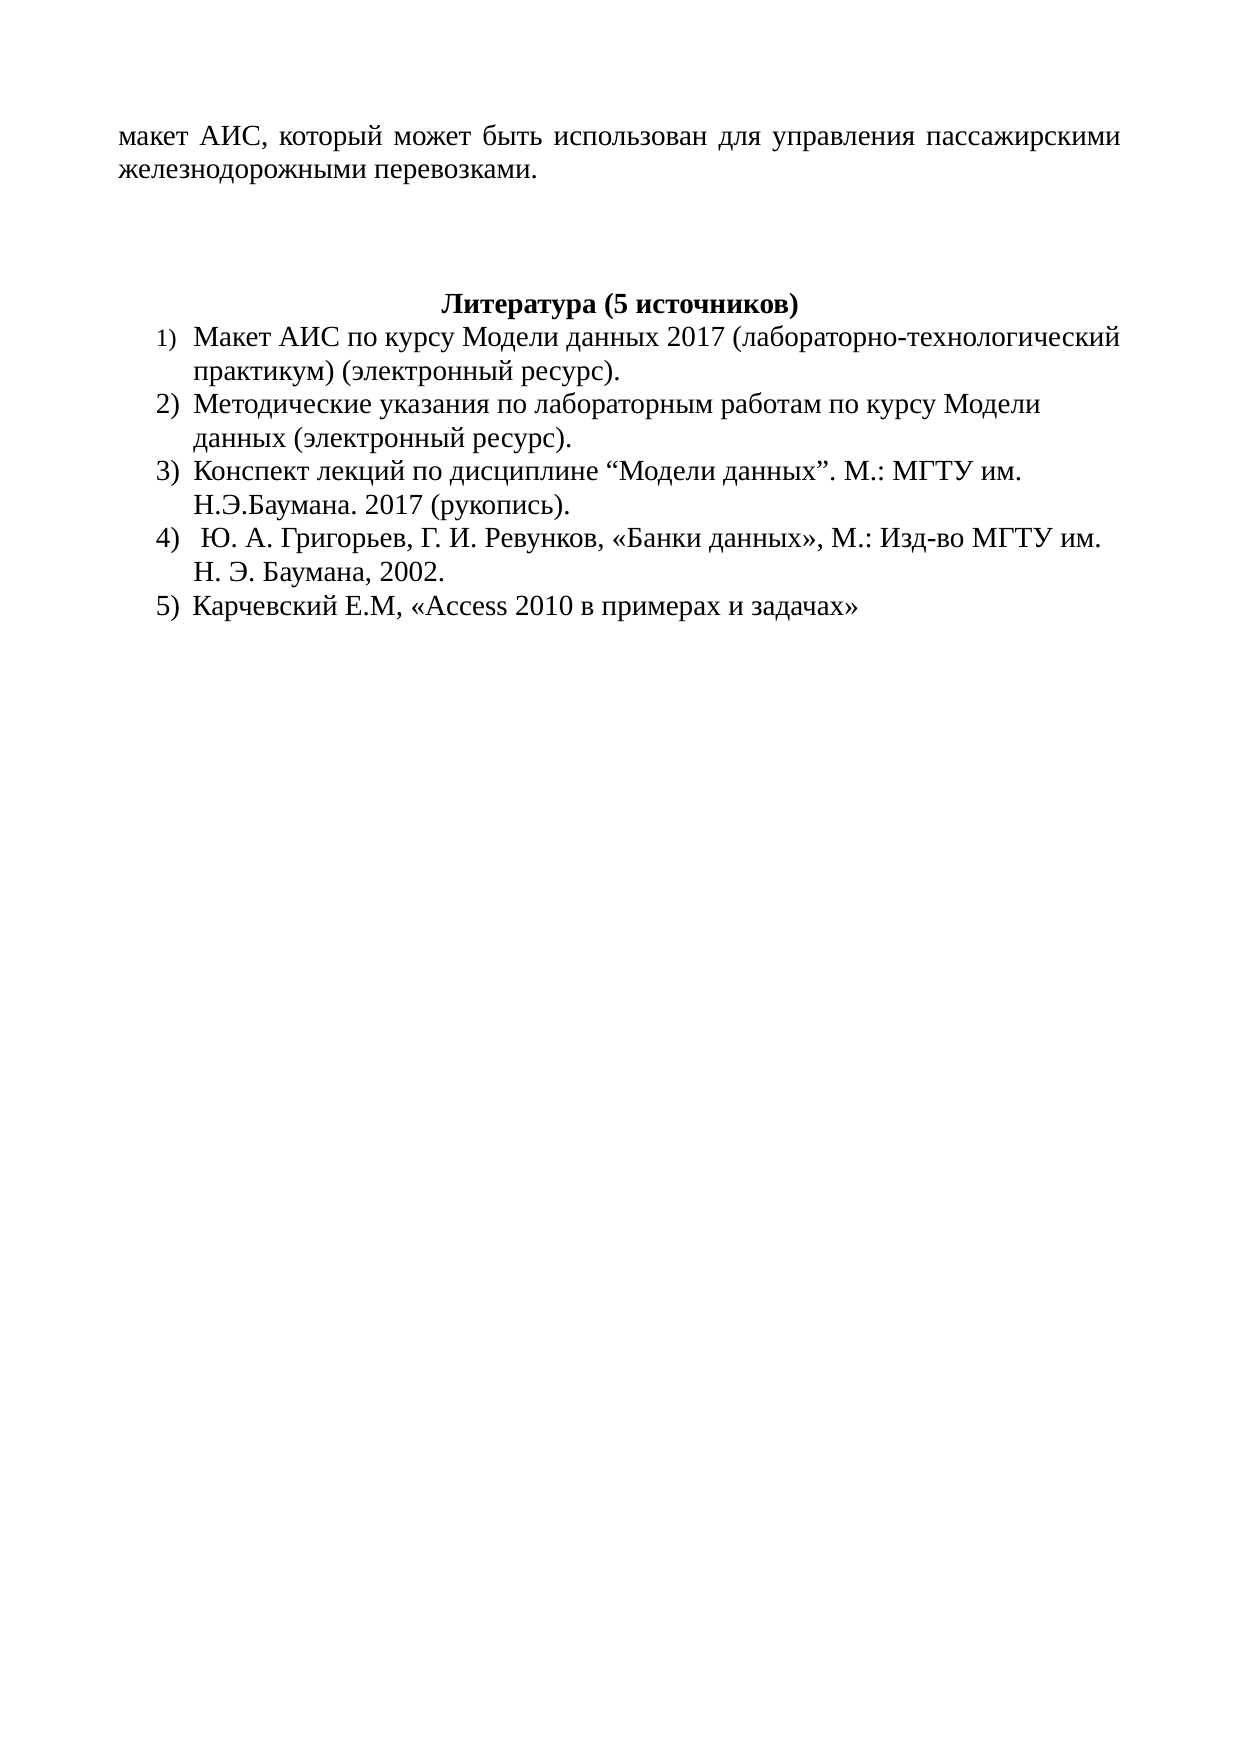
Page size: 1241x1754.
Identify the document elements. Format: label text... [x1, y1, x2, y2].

text макет АИС, который может быть использован для управления пассажирскими железнодорожными перевозками. [118, 118, 1122, 185]
list Макет АИС по курсу Модели данных 2017 (лабораторно-технологический​практикум) (электронный ресурс). [156, 319, 1122, 386]
list Методические указания по лабораторным работам по курсу Модели данных (электронный ресурс). [156, 386, 1122, 453]
list Карчевский Е.М, «Access 2010 в примерах и задачах» [118, 588, 1122, 621]
list Конспект лекций по дисциплине “Модели данных”. М.: МГТУ им. Н.Э.Баумана. 2017 (рукопись). [156, 453, 1122, 521]
list Ю. А. Григорьев, Г. И. Ревунков, «Банки данных», М.: Изд-во МГТУ им. Н. Э. Баумана, 2002. [156, 521, 1122, 588]
text Литература (5 источников) [118, 286, 1122, 319]
